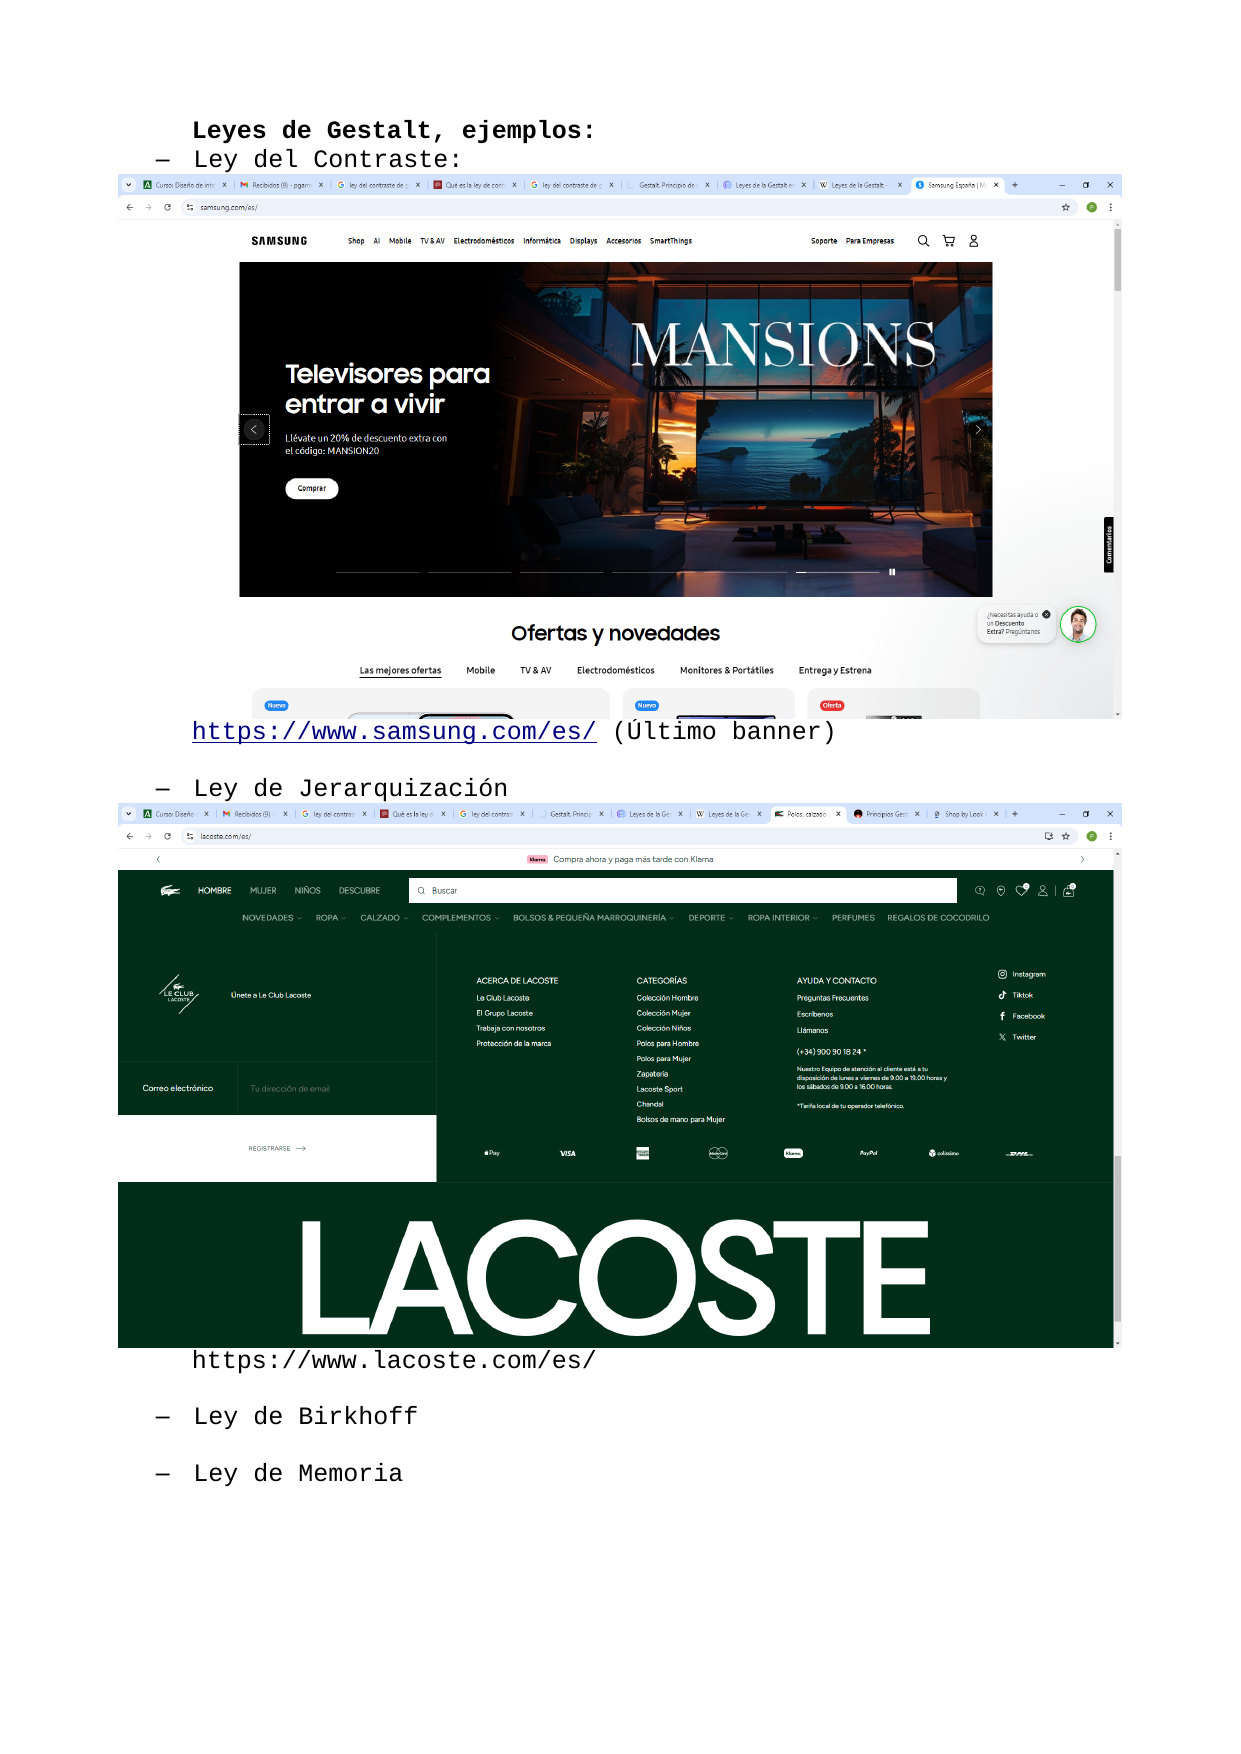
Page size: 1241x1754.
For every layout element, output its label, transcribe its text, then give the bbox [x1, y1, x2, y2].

list Ley de Memoria [156, 1461, 1122, 1489]
list Ley del Contraste: [156, 146, 1122, 174]
picture [118, 803, 1122, 1348]
text https://www.samsung.com/es/ (Último banner) [118, 719, 1122, 747]
list Ley de Jerarquización [156, 775, 1122, 803]
picture [118, 174, 1122, 719]
text Leyes de Gestalt, ejemplos: [118, 118, 1122, 146]
text https://www.lacoste.com/es/ [118, 1348, 1122, 1376]
list Ley de Birkhoff [156, 1404, 1122, 1432]
